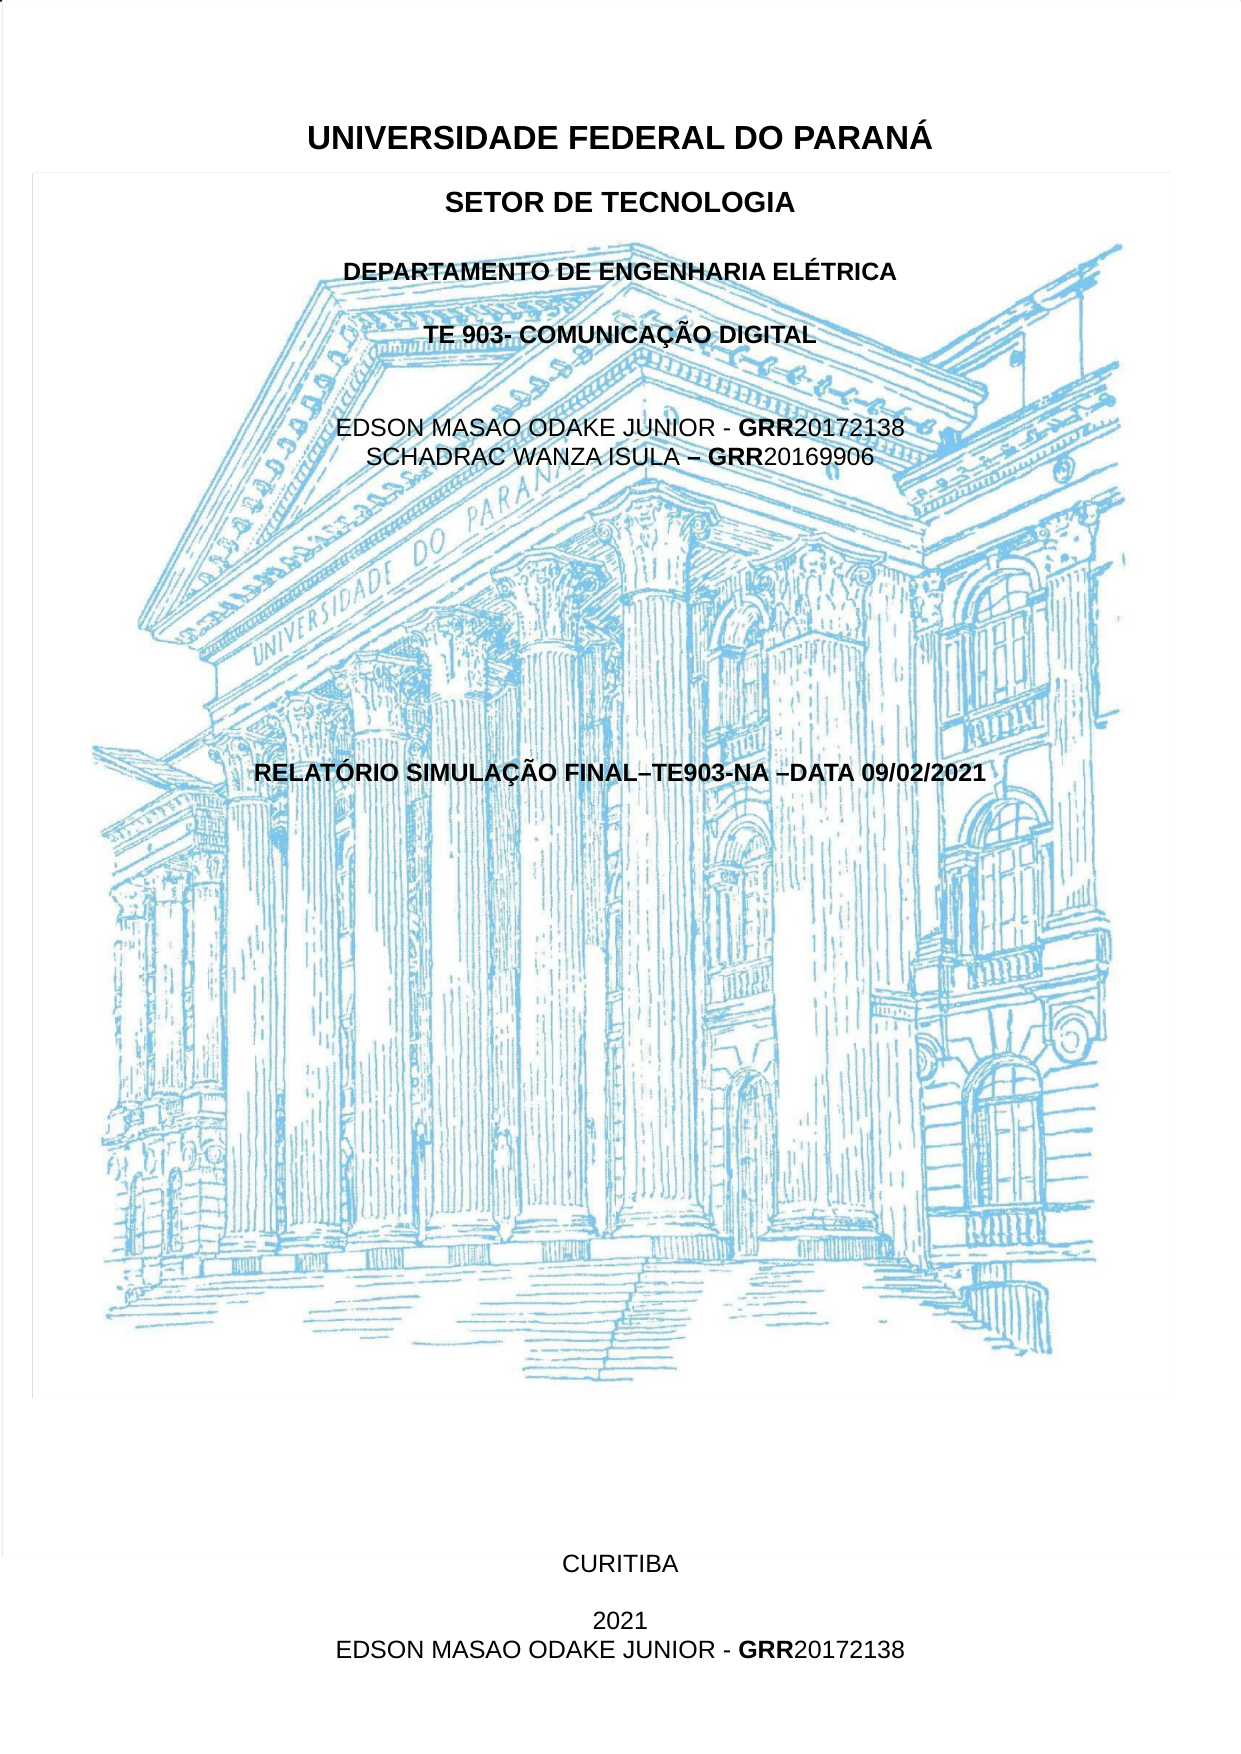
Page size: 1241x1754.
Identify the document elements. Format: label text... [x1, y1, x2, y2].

text EDSON MASAO ODAKE JUNIOR - GRR20172138 [118, 1635, 1122, 1664]
text UNIVERSIDADE FEDERAL DO PARANÁ [118, 118, 1122, 157]
text 2021 [118, 1606, 1122, 1635]
text CURITIBA [118, 1558, 1122, 1577]
text [118, 1549, 1122, 1557]
